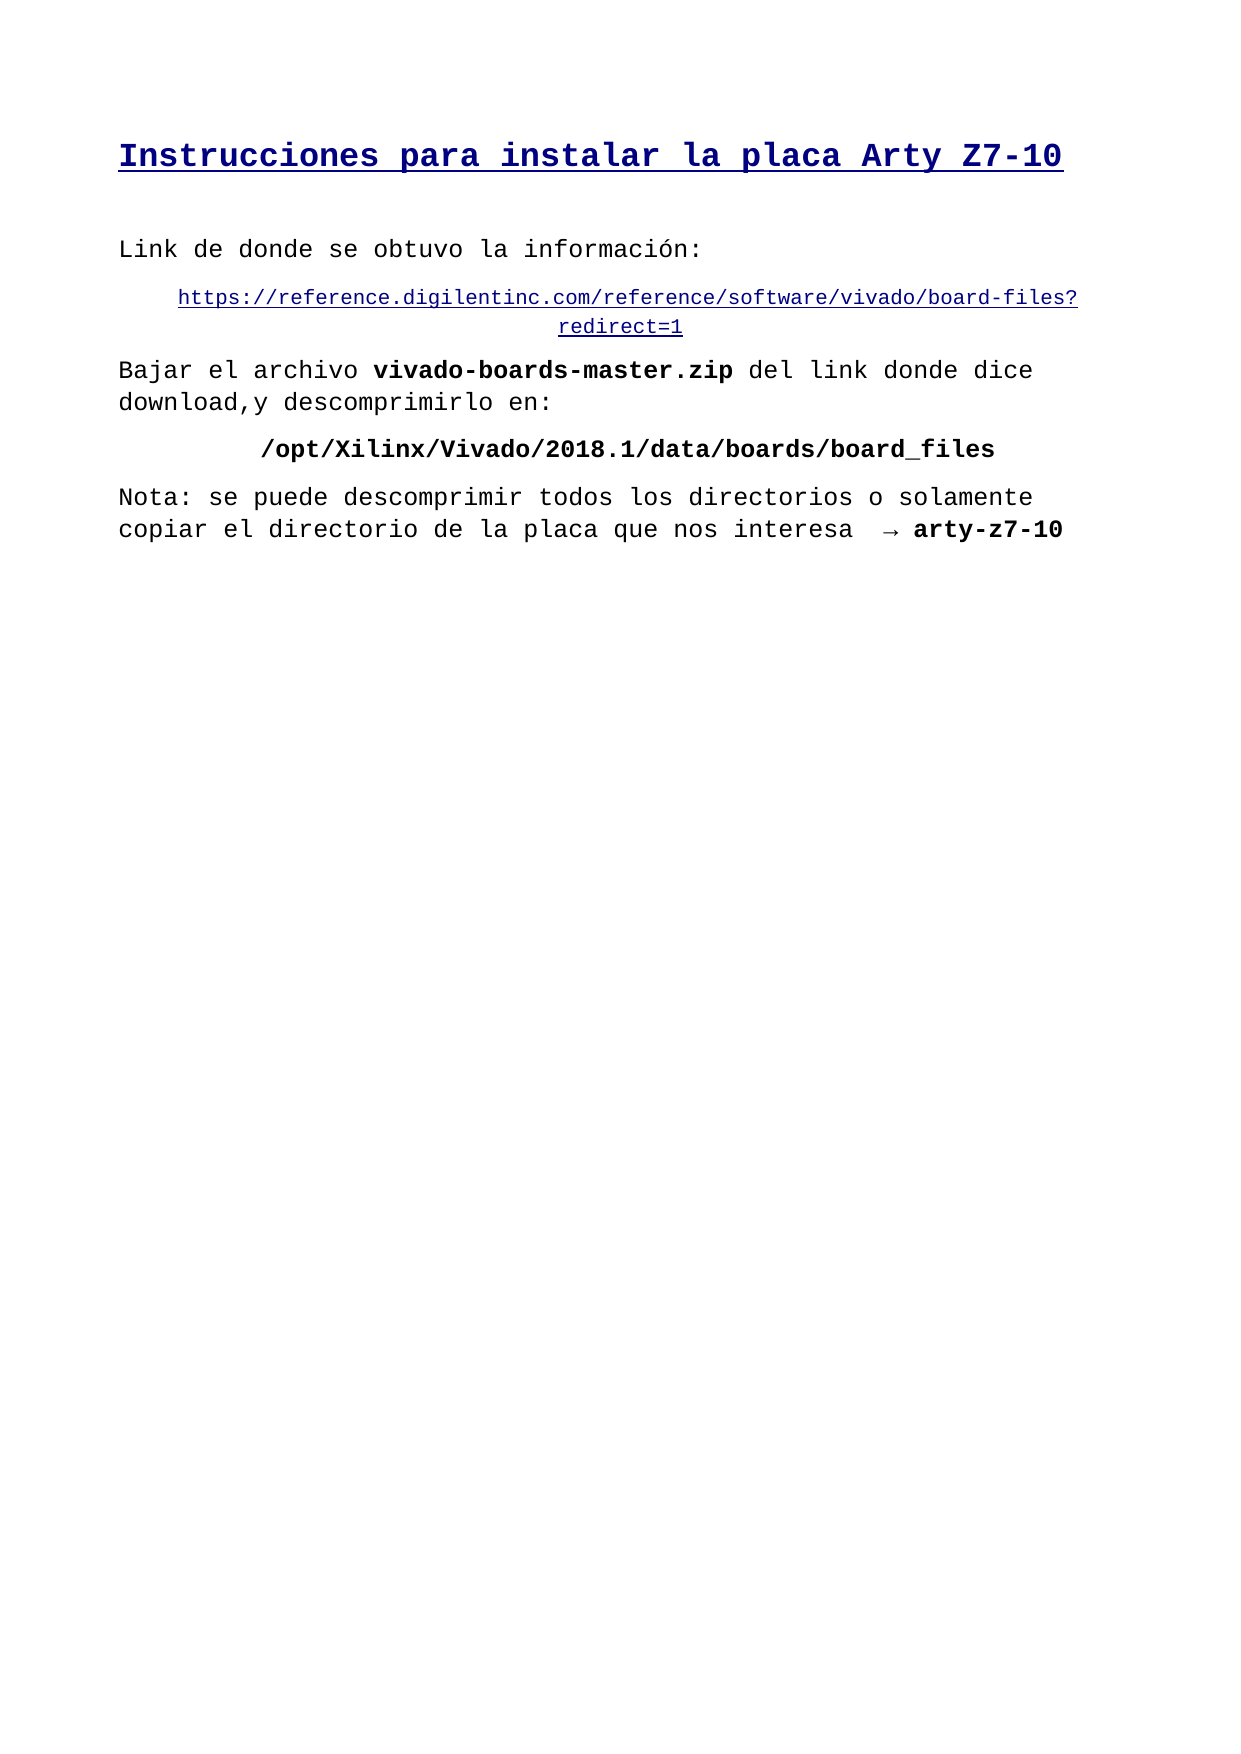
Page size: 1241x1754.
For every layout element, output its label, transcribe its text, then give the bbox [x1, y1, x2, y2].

text /opt/Xilinx/Vivado/2018.1/data/boards/board_files [118, 437, 1122, 465]
text Link de donde se obtuvo la información: [118, 237, 1122, 265]
text https://reference.digilentinc.com/reference/software/vivado/board-files?redirect=1 [118, 284, 1122, 339]
subtitle Instrucciones para instalar la placa Arty Z7-10 [118, 139, 1122, 177]
text Nota: se puede descomprimir todos los directorios o solamente copiar el directorio de la placa que nos interesa → arty-z7-10 [118, 484, 1122, 545]
text Bajar el archivo vivado-boards-master.zip del link donde dice download,y descomprimirlo en: [118, 357, 1122, 418]
